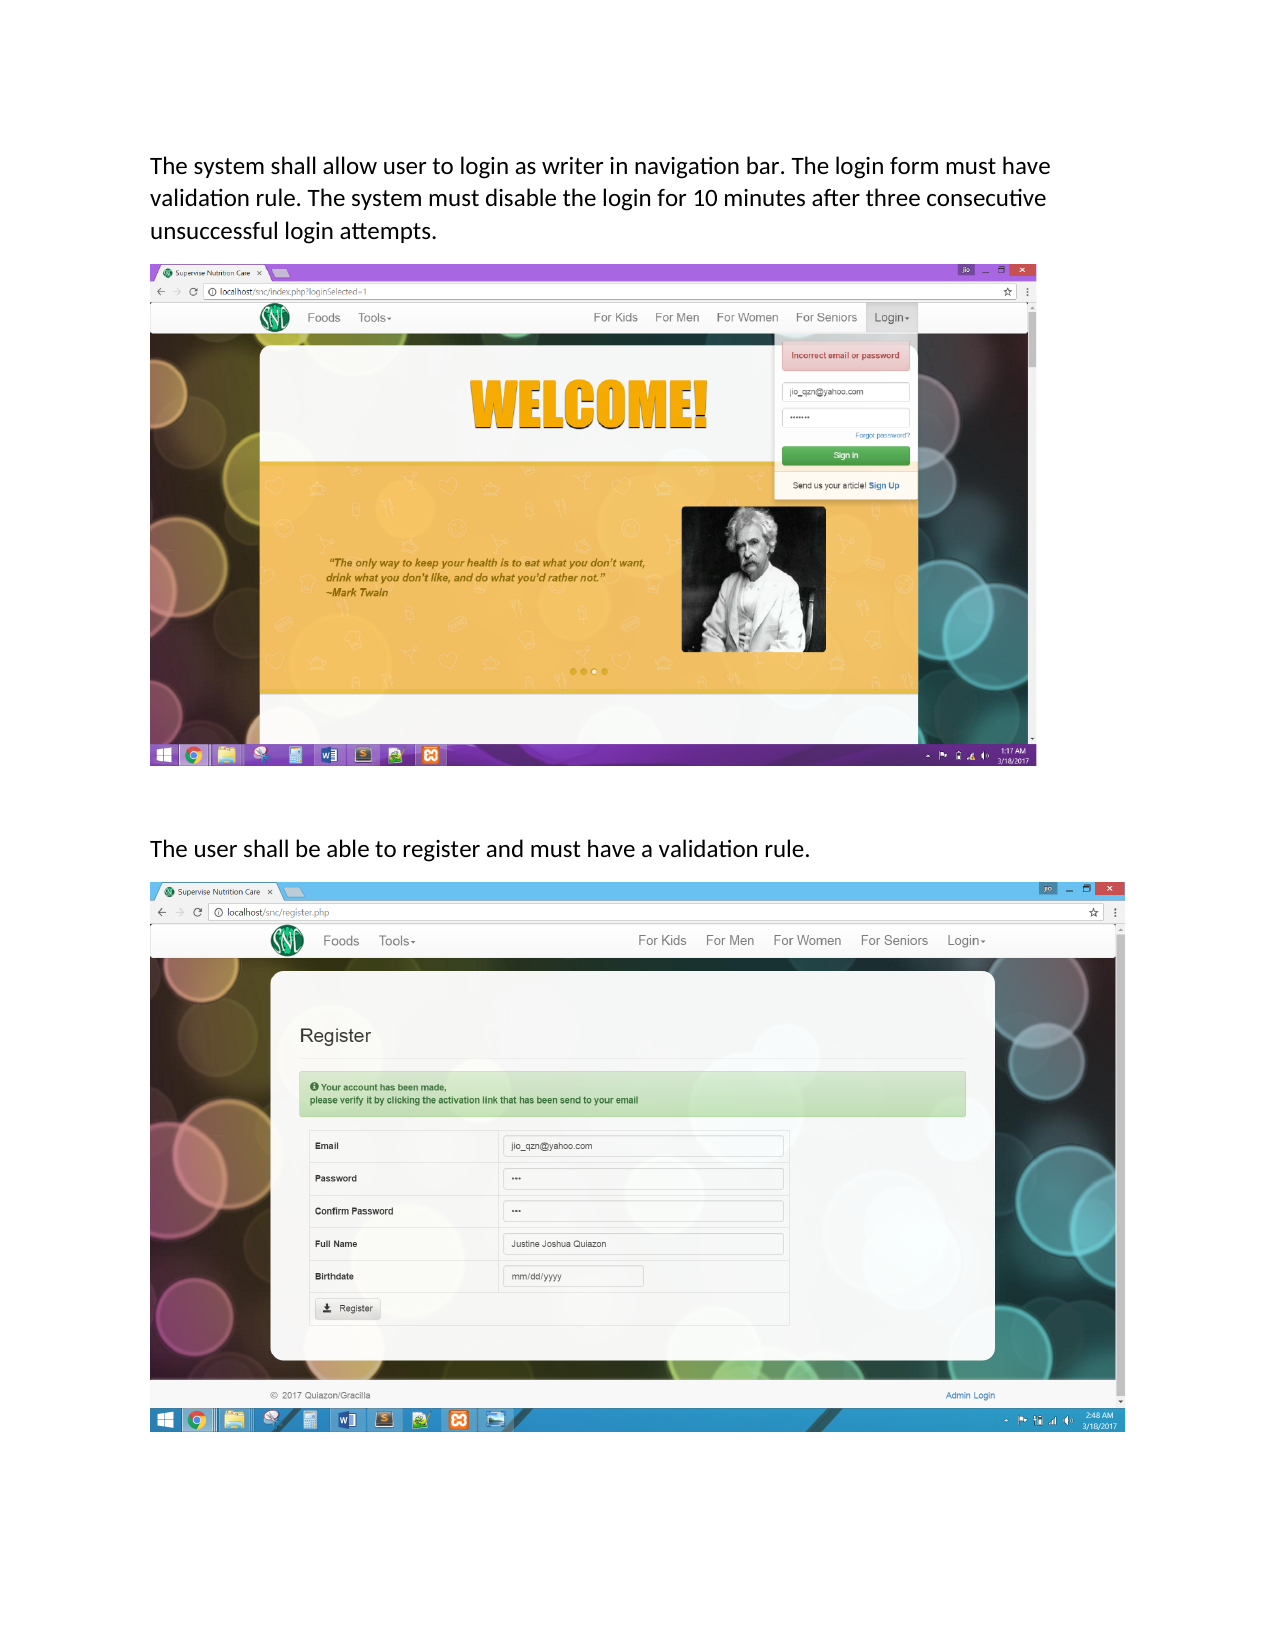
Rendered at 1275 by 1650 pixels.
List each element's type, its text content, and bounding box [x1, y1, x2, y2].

text The user shall be able to register and must have a validation rule. [150, 833, 1125, 864]
text The system shall allow user to login as writer in navigation bar. The login form must have validation rule. The system must disable the login for 10 minutes after three consecutive unsuccessful login attempts. [150, 150, 1125, 246]
